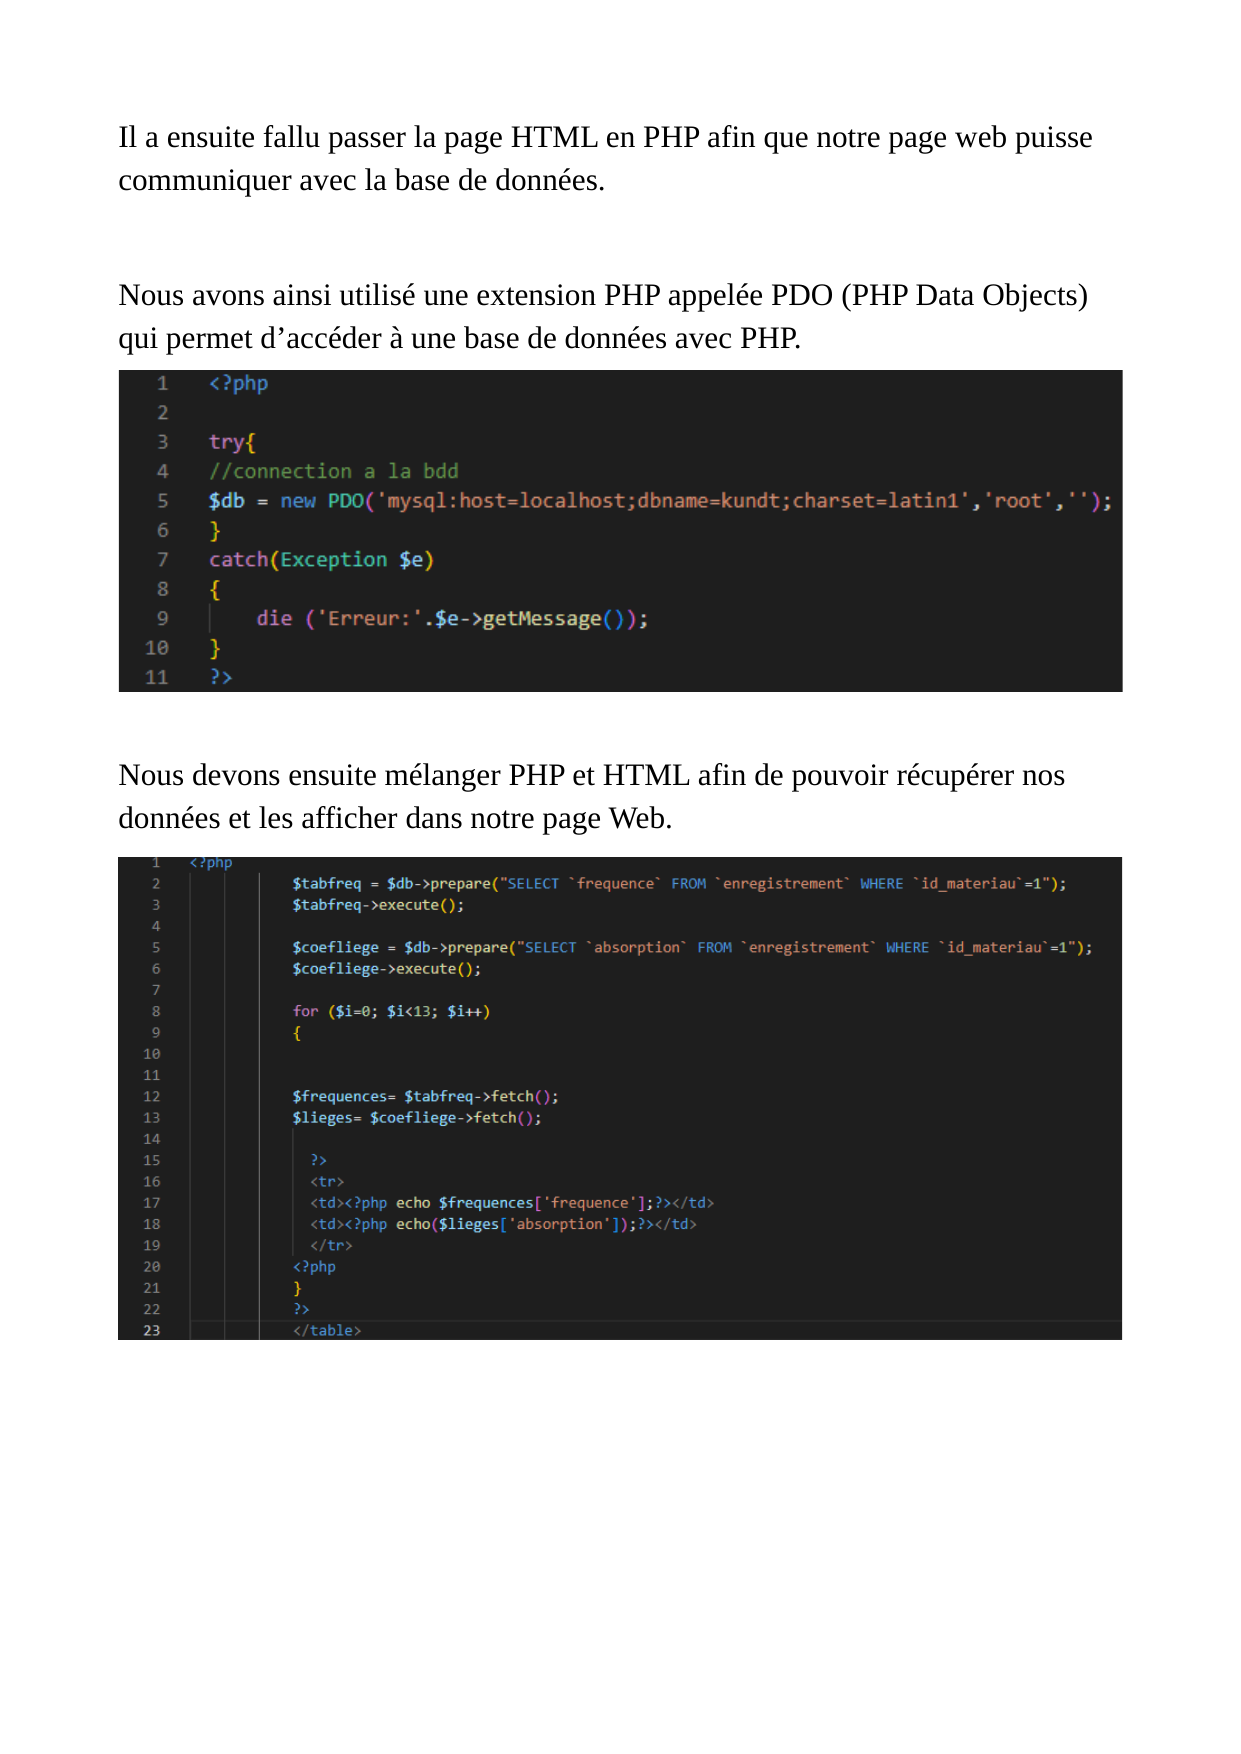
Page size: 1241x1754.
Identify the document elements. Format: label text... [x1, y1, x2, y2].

picture [118, 370, 1123, 692]
text Nous avons ainsi utilisé une extension PHP appelée PDO (PHP Data Objects) qui permet d’accéder à une base de données avec PHP. [118, 277, 1122, 356]
text Il a ensuite fallu passer la page HTML en PHP afin que notre page web puisse communiquer avec la base de données. [118, 118, 1122, 197]
picture [118, 857, 1123, 1340]
text Nous devons ensuite mélanger PHP et HTML afin de pouvoir récupérer nos données et les afficher dans notre page Web. [118, 756, 1122, 836]
